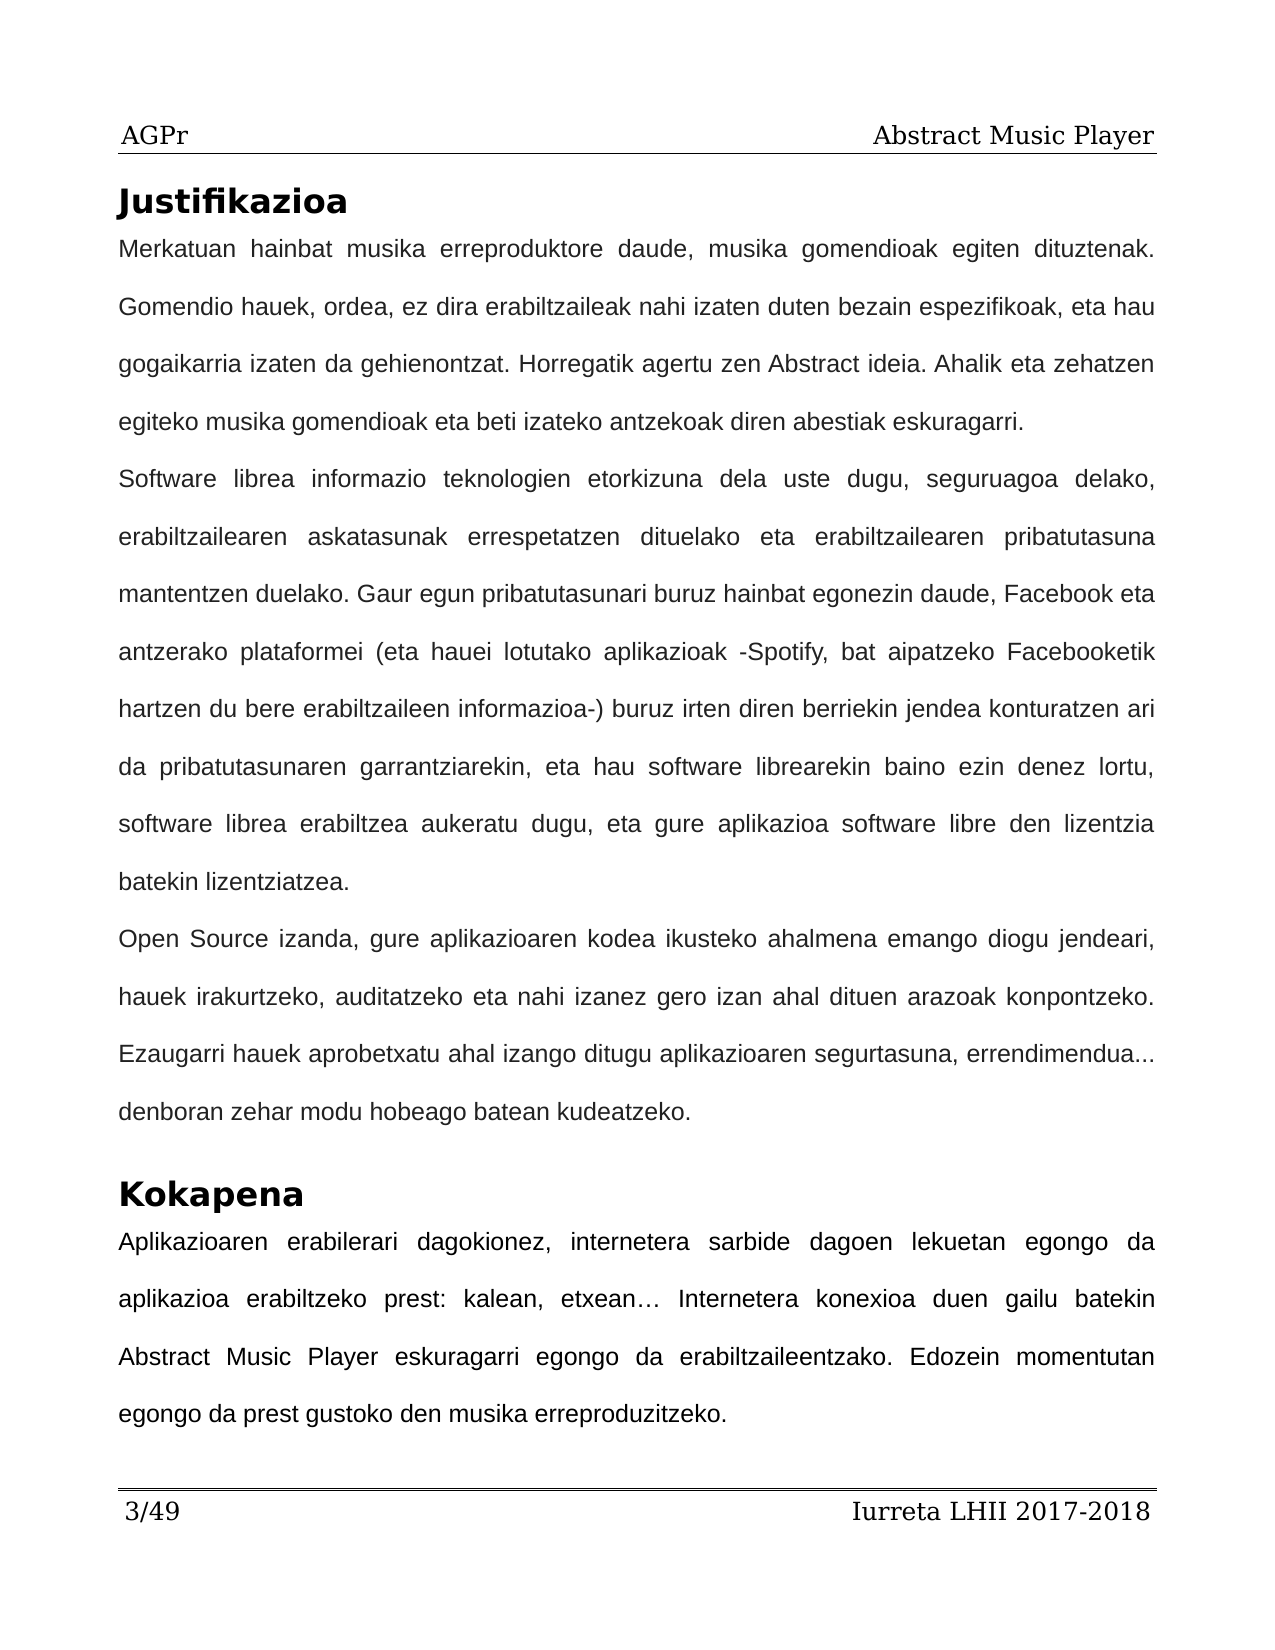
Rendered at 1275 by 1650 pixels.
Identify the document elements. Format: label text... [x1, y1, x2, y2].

text Open Source izanda, gure aplikazioaren kodea ikusteko ahalmena emango diogu jendeari, hauek irakurtzeko, auditatzeko eta nahi izanez gero izan ahal dituen arazoak konpontzeko. Ezaugarri hauek aprobetxatu ahal izango ditugu aplikazioaren segurtasuna, errendimendua... denboran zehar modu hobeago batean kudeatzeko. [118, 924, 1157, 1126]
text Merkatuan hainbat musika erreproduktore daude, musika gomendioak egiten dituztenak. Gomendio hauek, ordea, ez dira erabiltzaileak nahi izaten duten bezain espezifikoak, eta hau gogaikarria izaten da gehienontzat. Horregatik agertu zen Abstract ideia. Ahalik eta zehatzen egiteko musika gomendioak eta beti izateko antzekoak diren abestiak eskuragarri. [118, 234, 1157, 436]
text Aplikazioaren erabilerari dagokionez, internetera sarbide dagoen lekuetan egongo da aplikazioa erabiltzeko prest: kalean, etxean… Internetera konexioa duen gailu batekin Abstract Music Player eskuragarri egongo da erabiltzaileentzako. Edozein momentutan egongo da prest gustoko den musika erreproduzitzeko. [118, 1227, 1157, 1428]
text Software librea informazio teknologien etorkizuna dela uste dugu, seguruagoa delako, erabiltzailearen askatasunak errespetatzen dituelako eta erabiltzailearen pribatutasuna mantentzen duelako. Gaur egun pribatutasunari buruz hainbat egonezin daude, Facebook eta antzerako plataformei (eta hauei lotutako aplikazioak -Spotify, bat aipatzeko Facebooketik hartzen du bere erabiltzaileen informazioa-) buruz irten diren berriekin jendea konturatzen ari da pribatutasunaren garrantziarekin, eta hau software librearekin baino ezin denez lortu, software librea erabiltzea aukeratu dugu, eta gure aplikazioa software libre den lizentzia batekin lizentziatzea. [118, 464, 1157, 896]
subtitle Kokapena [118, 1175, 1157, 1214]
subtitle Justifikazioa [118, 183, 1157, 222]
